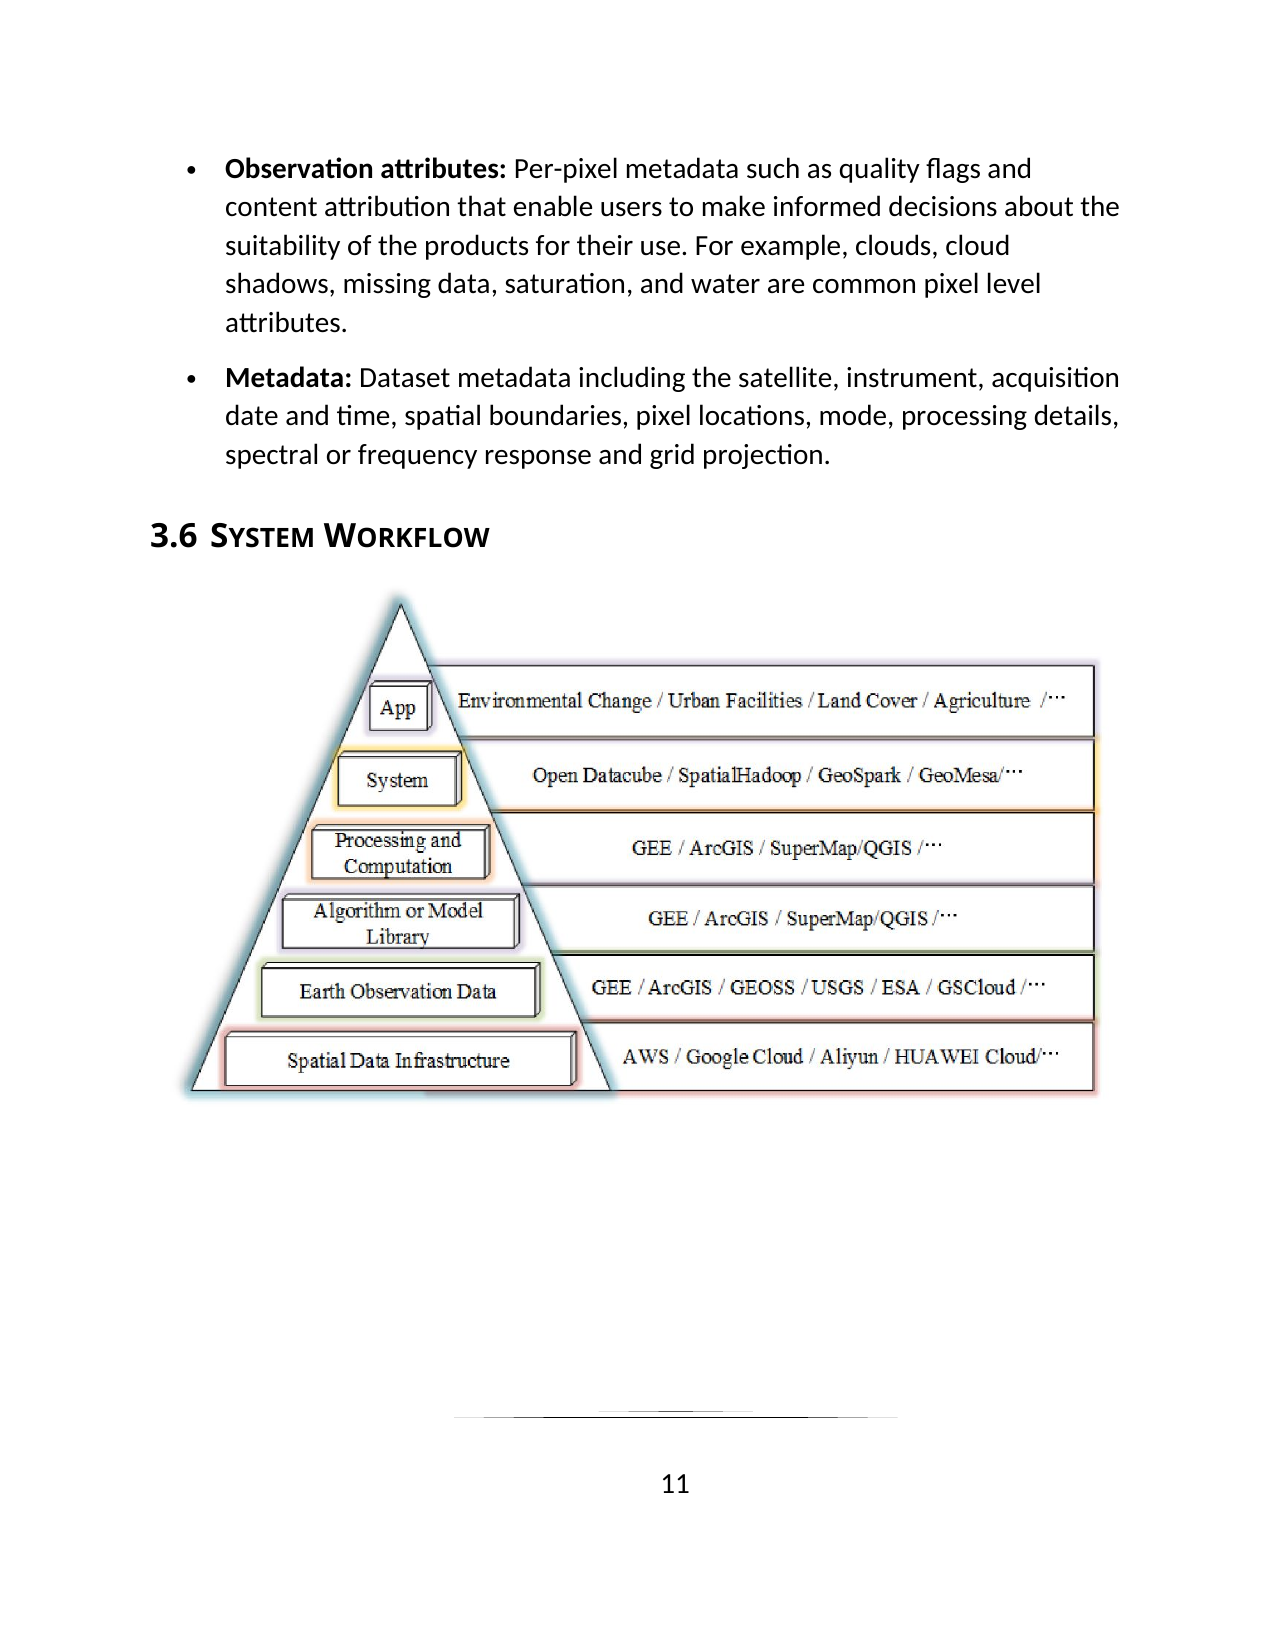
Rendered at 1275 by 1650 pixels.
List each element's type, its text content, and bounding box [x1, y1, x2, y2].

list Metadata: Dataset metadata including the satellite, instrument, acquisition date and time, spatial boundaries, pixel locations, mode, processing details, spectral or frequency response and grid projection. [187, 359, 1125, 471]
list Observation attributes: Per-pixel metadata such as quality flags and content attribution that enable users to make informed decisions about the suitability of the products for their use. For example, clouds, cloud shadows, missing data, saturation, and water are common pixel level attributes. [187, 150, 1125, 339]
picture [168, 579, 1109, 1111]
subtitle System Workflow [150, 512, 1125, 557]
